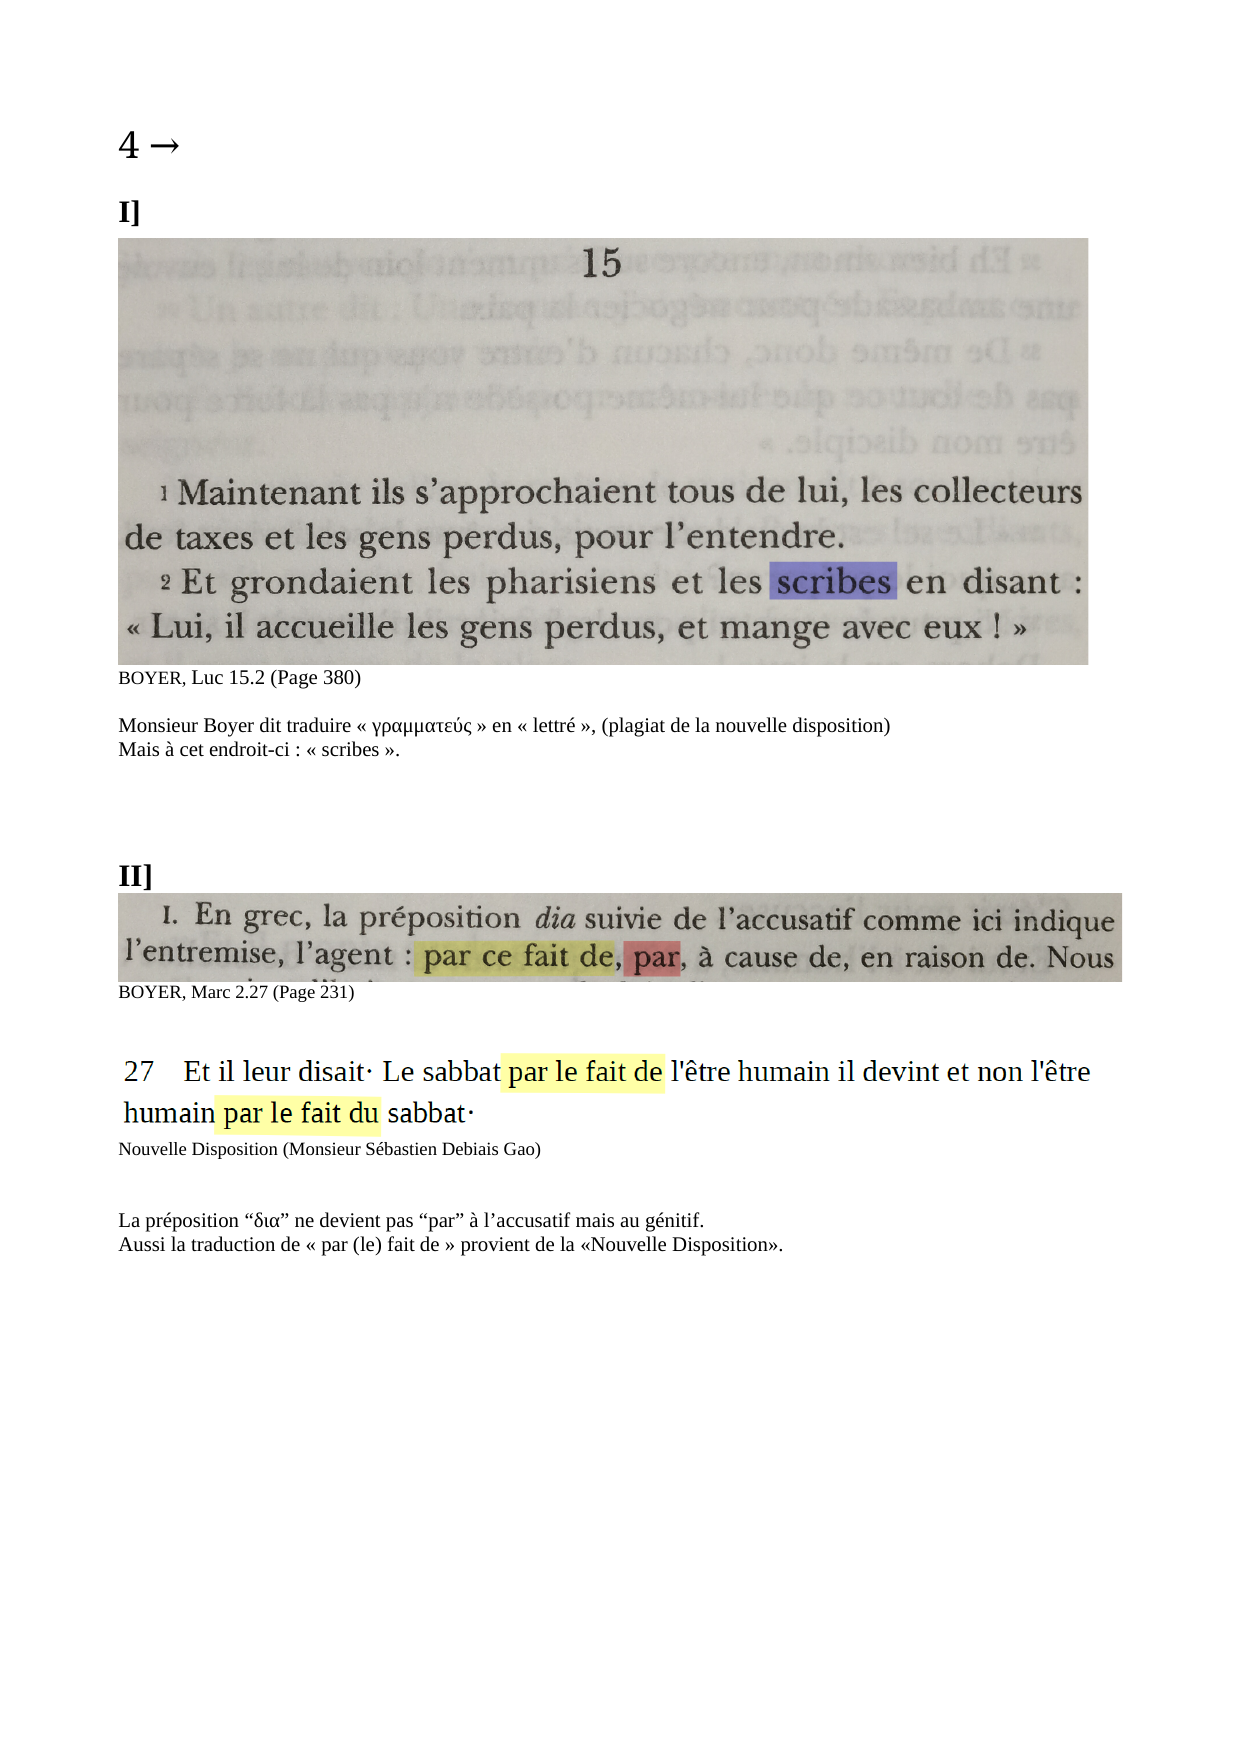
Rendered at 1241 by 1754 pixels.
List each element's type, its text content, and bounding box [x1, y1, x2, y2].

text Nouvelle Disposition (Monsieur Sébastien Debiais Gao) [118, 1051, 1122, 1159]
text BOYER, Marc 2.27 (Page 231) [118, 982, 1122, 1003]
text II] [118, 857, 1122, 893]
text I] [118, 193, 1122, 229]
text 4 → [118, 118, 1122, 169]
picture [118, 238, 1089, 665]
picture [103, 1051, 1108, 1138]
text Aussi la traduction de « par (le) fait de » provient de la «Nouvelle Disposition». [118, 1232, 1122, 1256]
picture [118, 893, 1123, 982]
text La préposition “δια” ne devient pas “par” à l’accusatif mais au génitif. [118, 1208, 1122, 1232]
text BOYER, Luc 15.2 (Page 380) [118, 229, 1122, 689]
text Mais à cet endroit-ci : « scribes ». [118, 737, 1122, 761]
text Monsieur Boyer dit traduire « γραμματεύς » en « lettré », (plagiat de la nouvelle disposition) [118, 713, 1122, 737]
